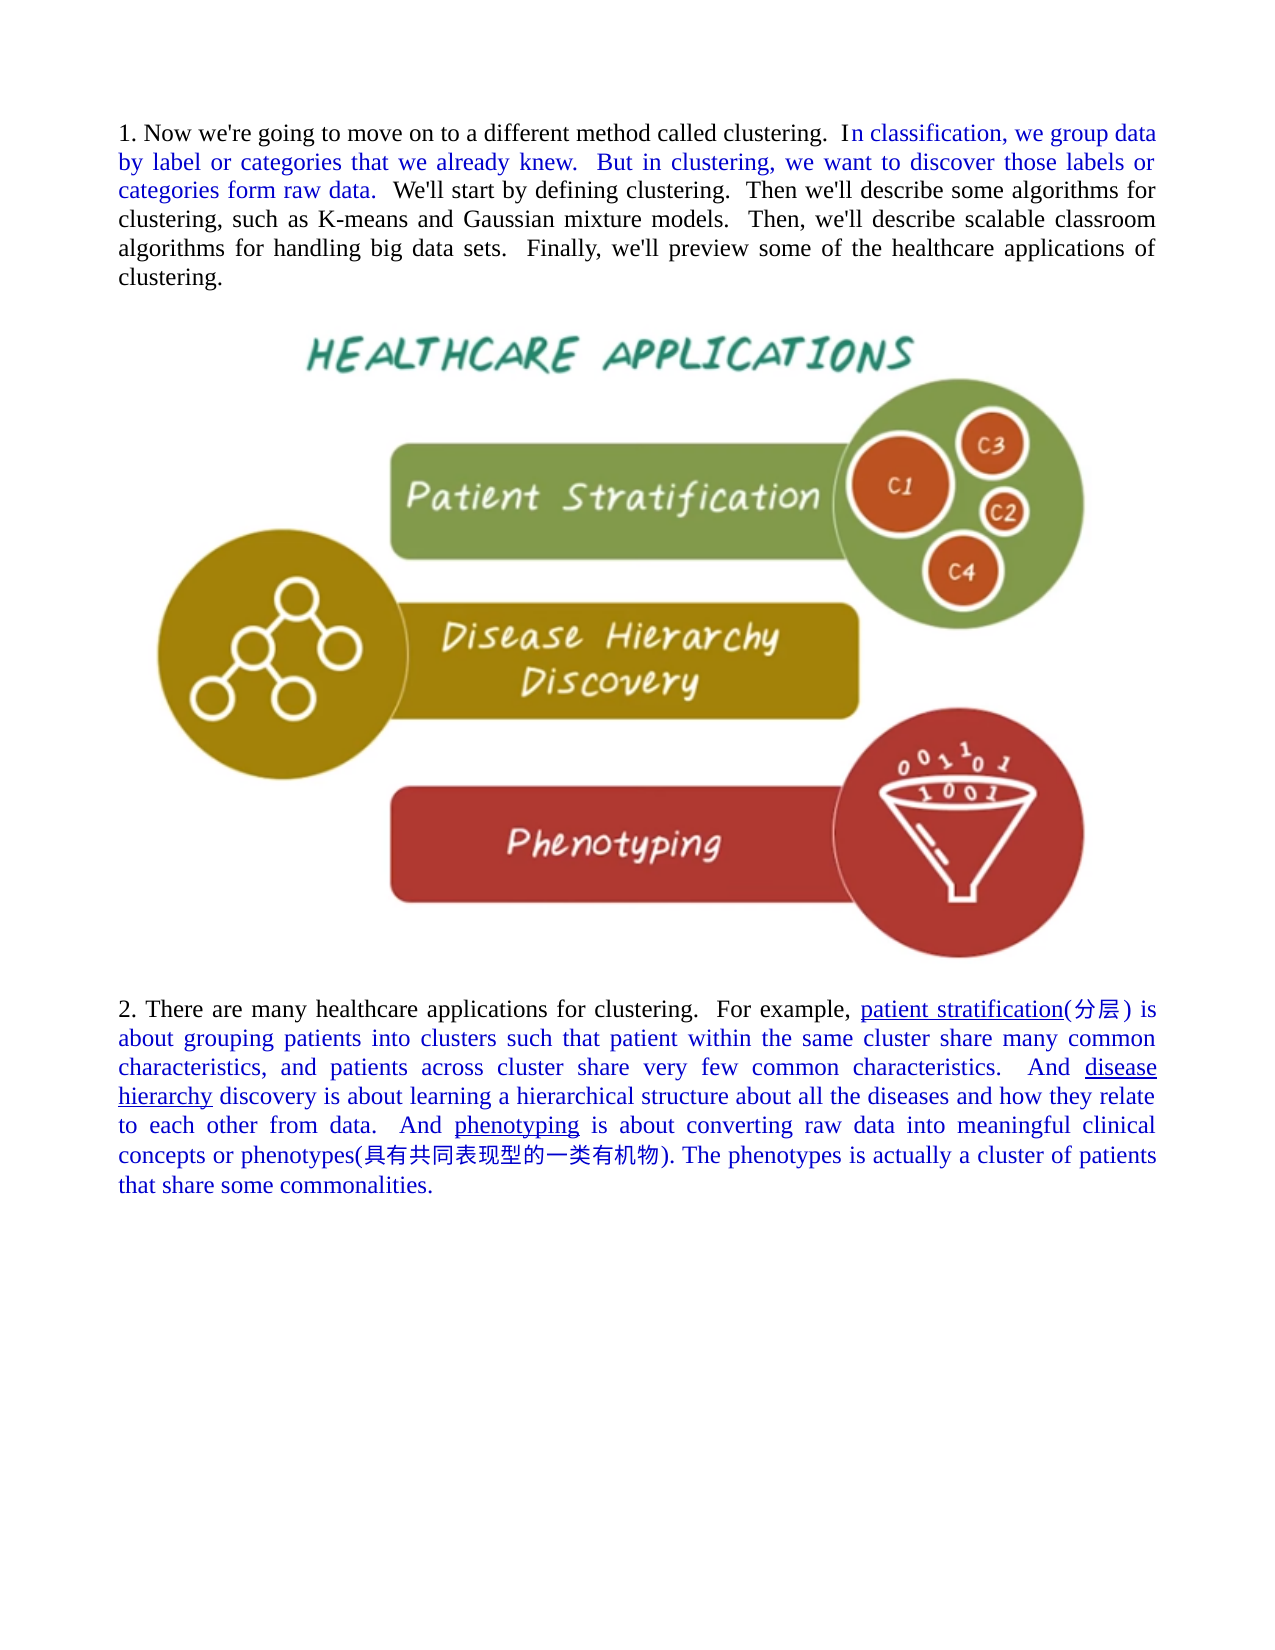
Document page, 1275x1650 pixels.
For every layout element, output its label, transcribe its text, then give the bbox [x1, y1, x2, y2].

text 2. There are many healthcare applications for clustering. For example, patient stratification(分层) is about grouping patients into clusters such that patient within the same cluster share many common characteristics, and patients across cluster share very few common characteristics. And disease hierarchy discovery is about learning a hierarchical structure about all the diseases and how they relate to each other from data. And phenotyping is about converting raw data into meaningful clinical concepts or phenotypes(具有共同表现型的一类有机物). The phenotypes is actually a cluster of patients that share some commonalities. [118, 992, 1157, 1199]
picture [132, 319, 1143, 964]
text 1. Now we're going to move on to a different method called clustering. In classification, we group data by label or categories that we already knew. But in clustering, we want to discover those labels or categories form raw data. We'll start by defining clustering. Then we'll describe some algorithms for clustering, such as K-means and Gaussian mixture models. Then, we'll describe scalable classroom algorithms for handling big data sets. Finally, we'll preview some of the healthcare applications of clustering. [118, 118, 1157, 291]
